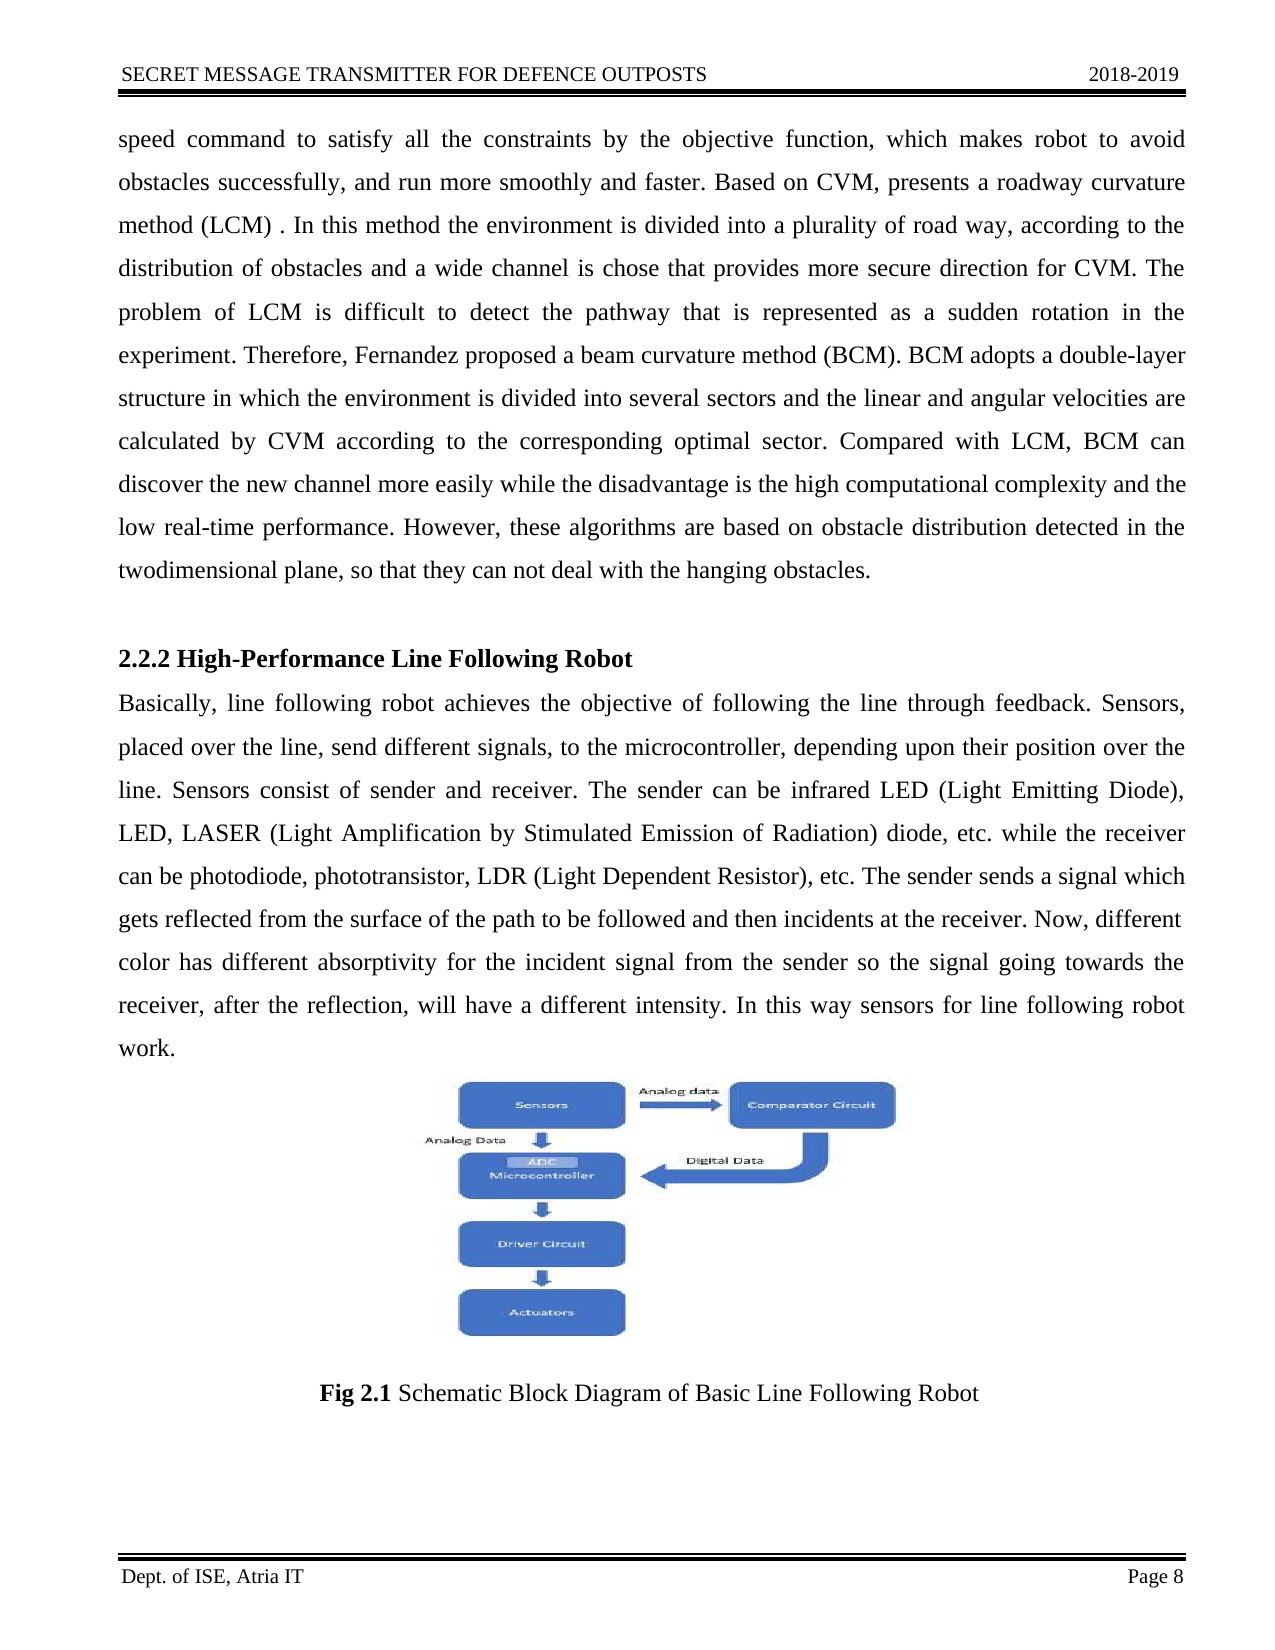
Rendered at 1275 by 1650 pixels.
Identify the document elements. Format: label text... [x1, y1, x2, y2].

text speed command to satisfy all the constraints by the objective function, which makes robot to avoid obstacles successfully, and run more smoothly and faster. Based on CVM, presents a roadway curvature method (LCM) . In this method the environment is divided into a plurality of road way, according to the distribution of obstacles and a wide channel is chose that provides more secure direction for CVM. The problem of LCM is difficult to detect the pathway that is represented as a sudden rotation in the experiment. Therefore, Fernandez proposed a beam curvature method (BCM). BCM adopts a double-layer structure in which the environment is divided into several sectors and the linear and angular velocities are calculated by CVM according to the corresponding optimal sector. Compared with LCM, BCM can discover the new channel more easily while the disadvantage is the high computational complexity and the low real-time performance. However, these algorithms are based on obstacle distribution detected in the twodimensional plane, so that they can not deal with the hanging obstacles. [118, 124, 1186, 584]
text Basically, line following robot achieves the objective of following the line through feedback. Sensors, placed over the line, send different signals, to the microcontroller, depending upon their position over the line. Sensors consist of sender and receiver. The sender can be infrared LED (Light Emitting Diode), LED, LASER (Light Amplification by Stimulated Emission of Radiation) diode, etc. while the receiver can be photodiode, phototransistor, LDR (Light Dependent Resistor), etc. The sender sends a signal which gets reflected from the surface of the path to be followed and then incidents at the receiver. Now, different [118, 688, 1186, 933]
text 2.2.2 High-Performance Line Following Robot [118, 643, 1186, 673]
text color has different absorptivity for the incident signal from the sender so the signal going towards the receiver, after the reflection, will have a different intensity. In this way sensors for line following robot work. [118, 947, 1186, 1062]
picture [390, 1076, 914, 1342]
text Fig 2.1 Schematic Block Diagram of Basic Line Following Robot [118, 1378, 1186, 1407]
